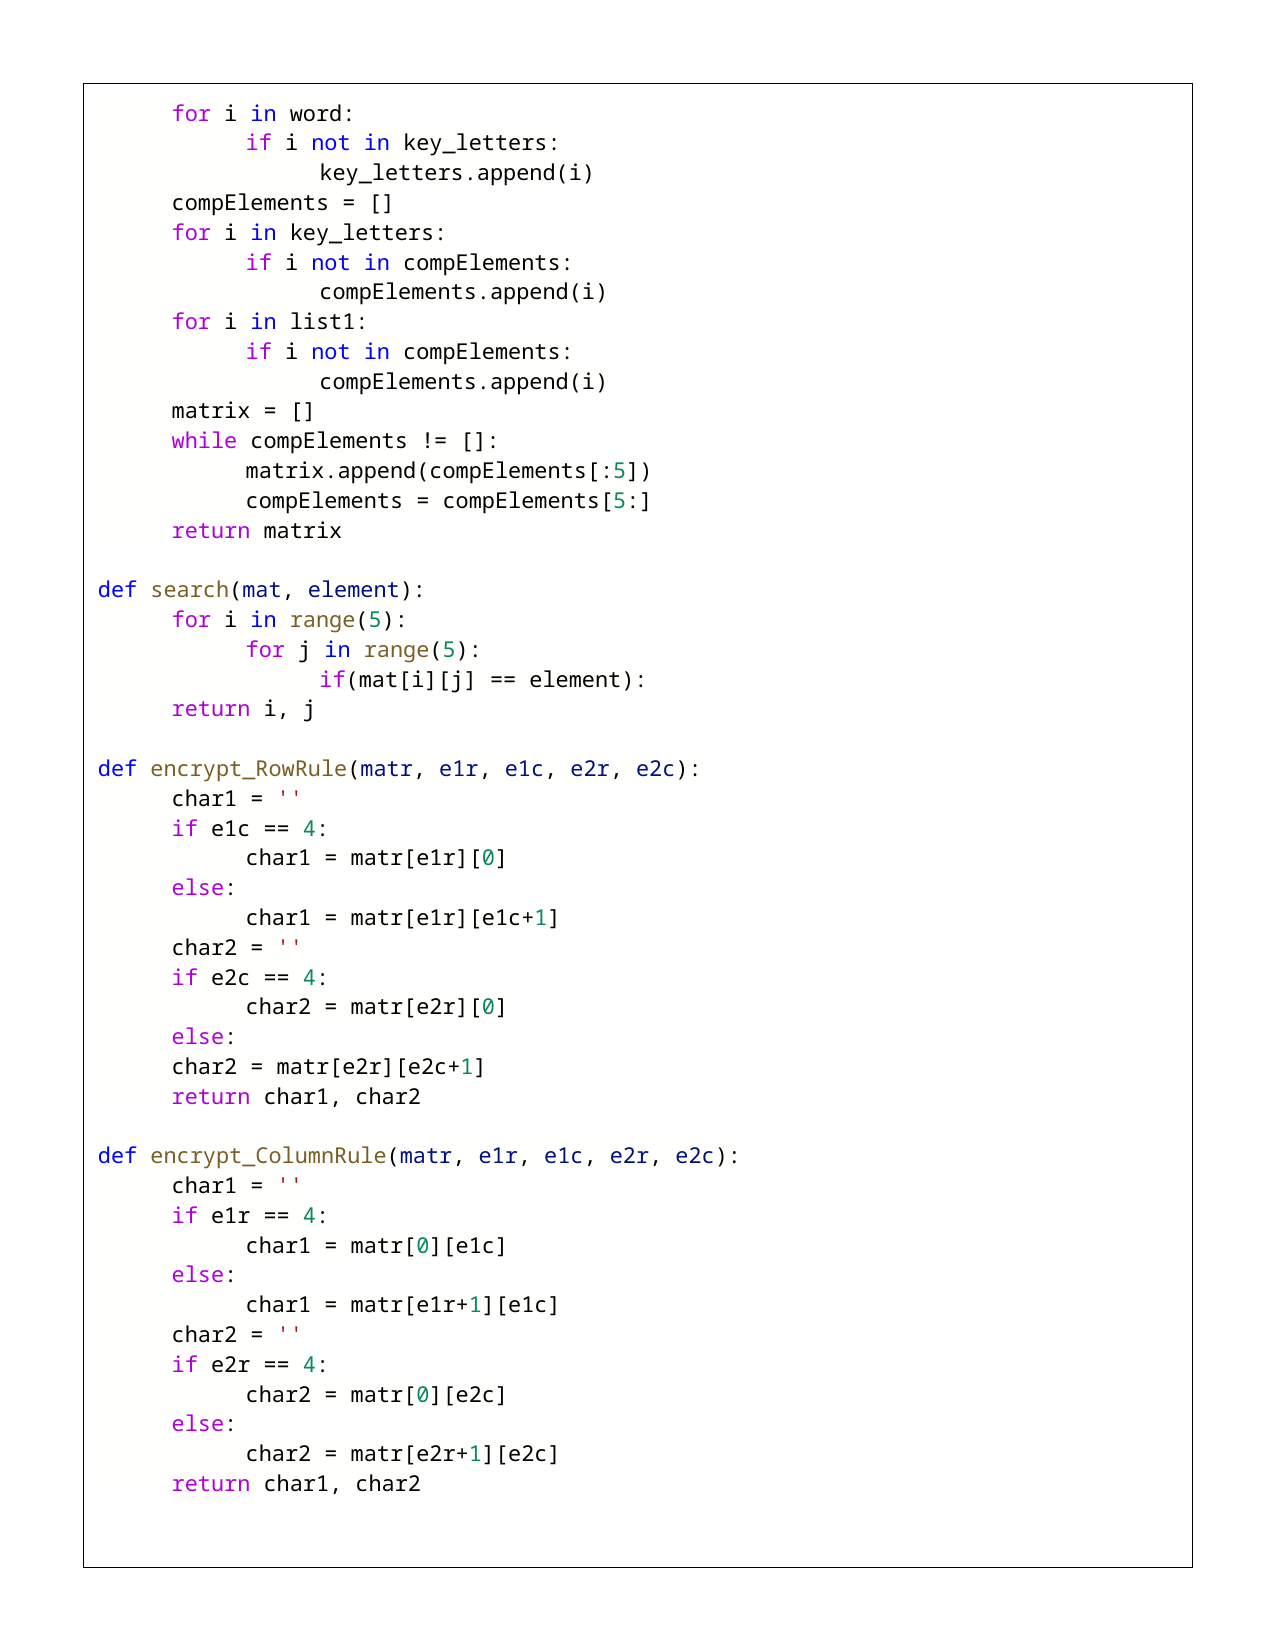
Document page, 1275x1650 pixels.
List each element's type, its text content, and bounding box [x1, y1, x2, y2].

text def encrypt_RowRule(matr, e1r, e1c, e2r, e2c): [98, 753, 1177, 783]
text else: [98, 1408, 1177, 1438]
text char2 = matr[0][e2c] [98, 1379, 1177, 1408]
text matrix.append(compElements[:5]) [98, 455, 1177, 485]
text if e2c == 4: [98, 962, 1177, 991]
text char2 = matr[e2r+1][e2c] [98, 1438, 1177, 1468]
text if e1r == 4: [98, 1200, 1177, 1230]
text compElements.append(i) [98, 276, 1177, 306]
text return char1, char2 [98, 1468, 1177, 1498]
text def encrypt_ColumnRule(matr, e1r, e1c, e2r, e2c): [98, 1140, 1177, 1170]
text for j in range(5): [98, 634, 1177, 664]
text if i not in key_letters: [98, 127, 1177, 157]
text char1 = matr[e1r][e1c+1] [98, 902, 1177, 932]
text for i in key_letters: [98, 217, 1177, 247]
text char1 = '' [98, 783, 1177, 813]
text def search(mat, element): [98, 574, 1177, 604]
text for i in range(5): [98, 604, 1177, 634]
text compElements.append(i) [98, 366, 1177, 396]
text else: [98, 1021, 1177, 1051]
text if e1c == 4: [98, 813, 1177, 842]
text return matrix [98, 515, 1177, 544]
text char1 = matr[0][e1c] [98, 1230, 1177, 1259]
text char1 = matr[e1r+1][e1c] [98, 1289, 1177, 1319]
text matrix = [] [98, 396, 1177, 425]
text else: [98, 1259, 1177, 1289]
text char2 = '' [98, 932, 1177, 962]
text else: [98, 872, 1177, 902]
text for i in word: [98, 98, 1177, 127]
text char2 = matr[e2r][e2c+1] [98, 1051, 1177, 1081]
text char1 = '' [98, 1170, 1177, 1200]
text compElements = [] [98, 187, 1177, 217]
text return i, j [98, 693, 1177, 723]
text char2 = matr[e2r][0] [98, 991, 1177, 1021]
text key_letters.append(i) [98, 157, 1177, 187]
text for i in list1: [98, 306, 1177, 336]
text if(mat[i][j] == element): [98, 664, 1177, 693]
text while compElements != []: [98, 425, 1177, 455]
text if i not in compElements: [98, 247, 1177, 276]
text char1 = matr[e1r][0] [98, 842, 1177, 872]
text compElements = compElements[5:] [98, 485, 1177, 515]
text if i not in compElements: [98, 336, 1177, 366]
text char2 = '' [98, 1319, 1177, 1349]
text return char1, char2 [98, 1081, 1177, 1111]
text if e2r == 4: [98, 1349, 1177, 1379]
